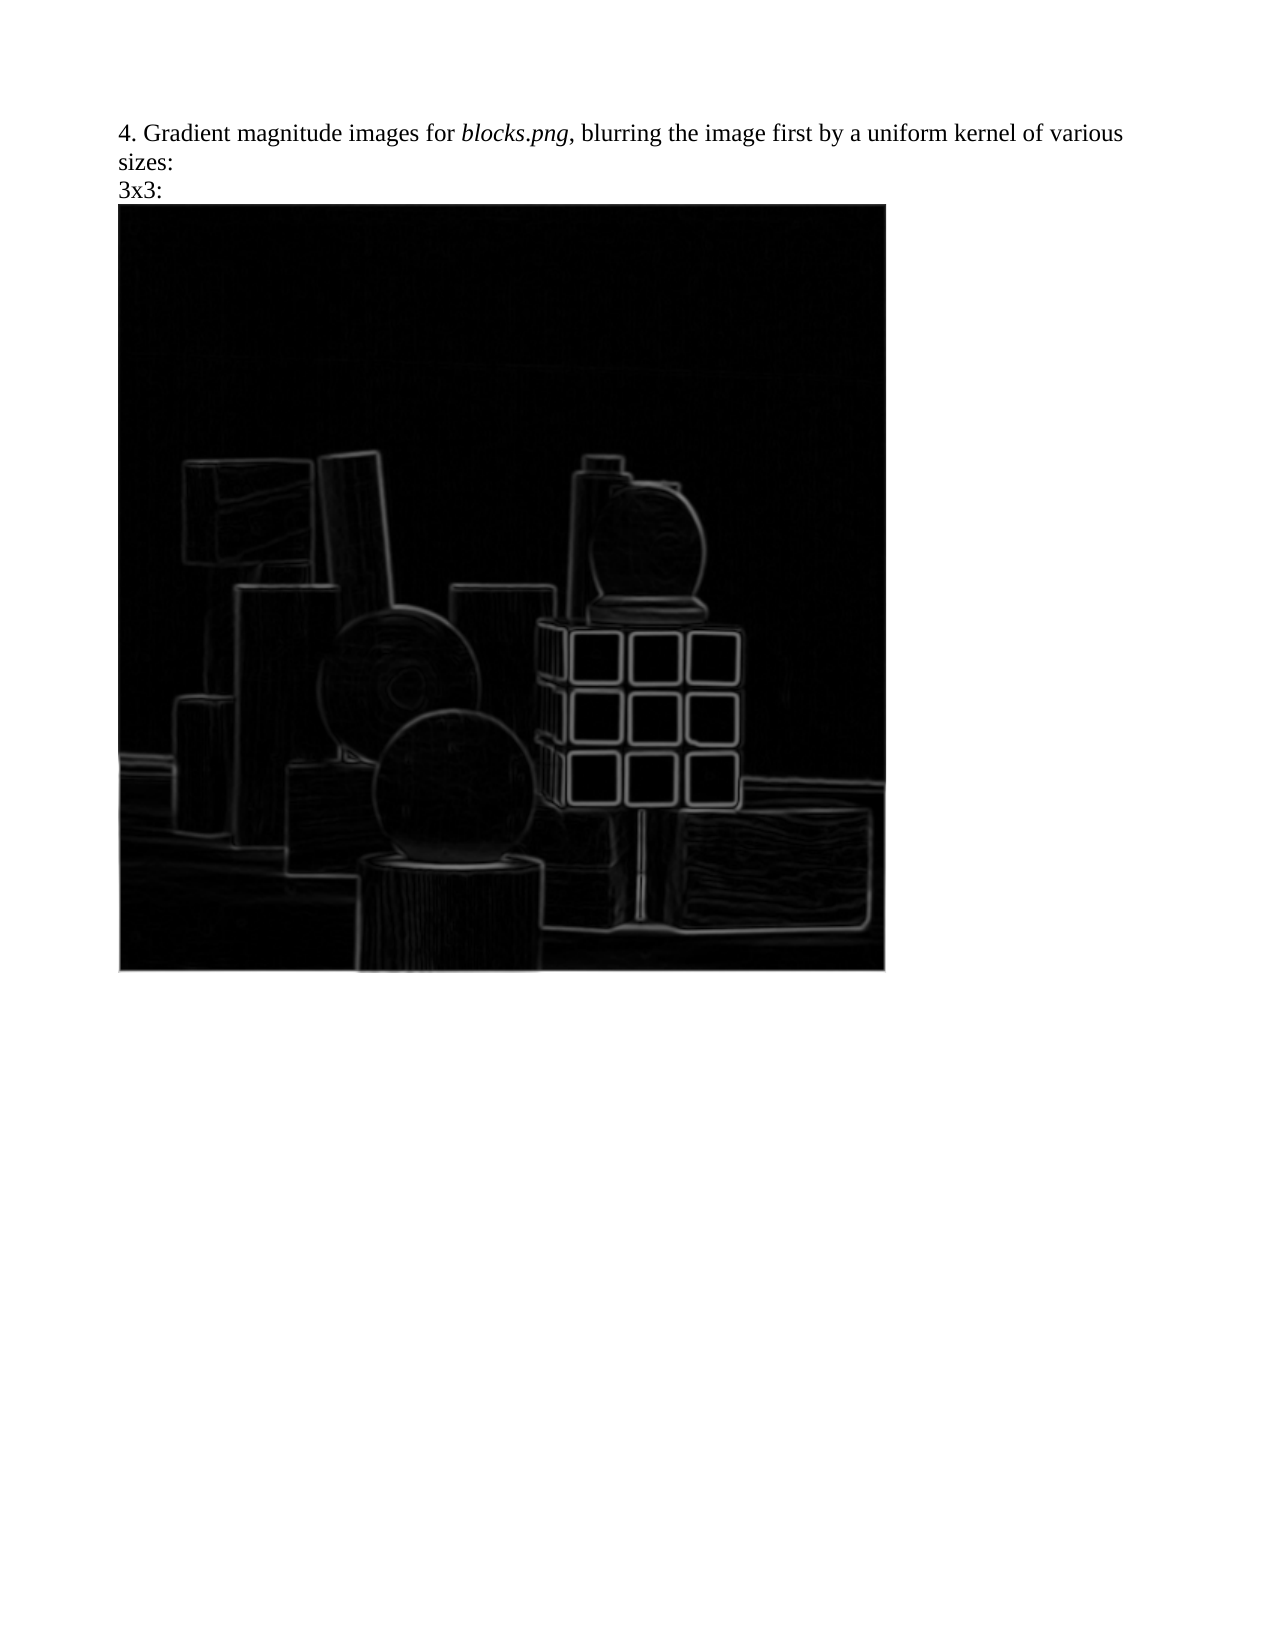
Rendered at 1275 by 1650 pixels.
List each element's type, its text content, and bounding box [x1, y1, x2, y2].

picture [118, 204, 887, 973]
text 3x3: [118, 176, 1157, 204]
text 4. Gradient magnitude images for blocks.png, blurring the image first by a uniform kernel of various sizes: [118, 118, 1157, 176]
